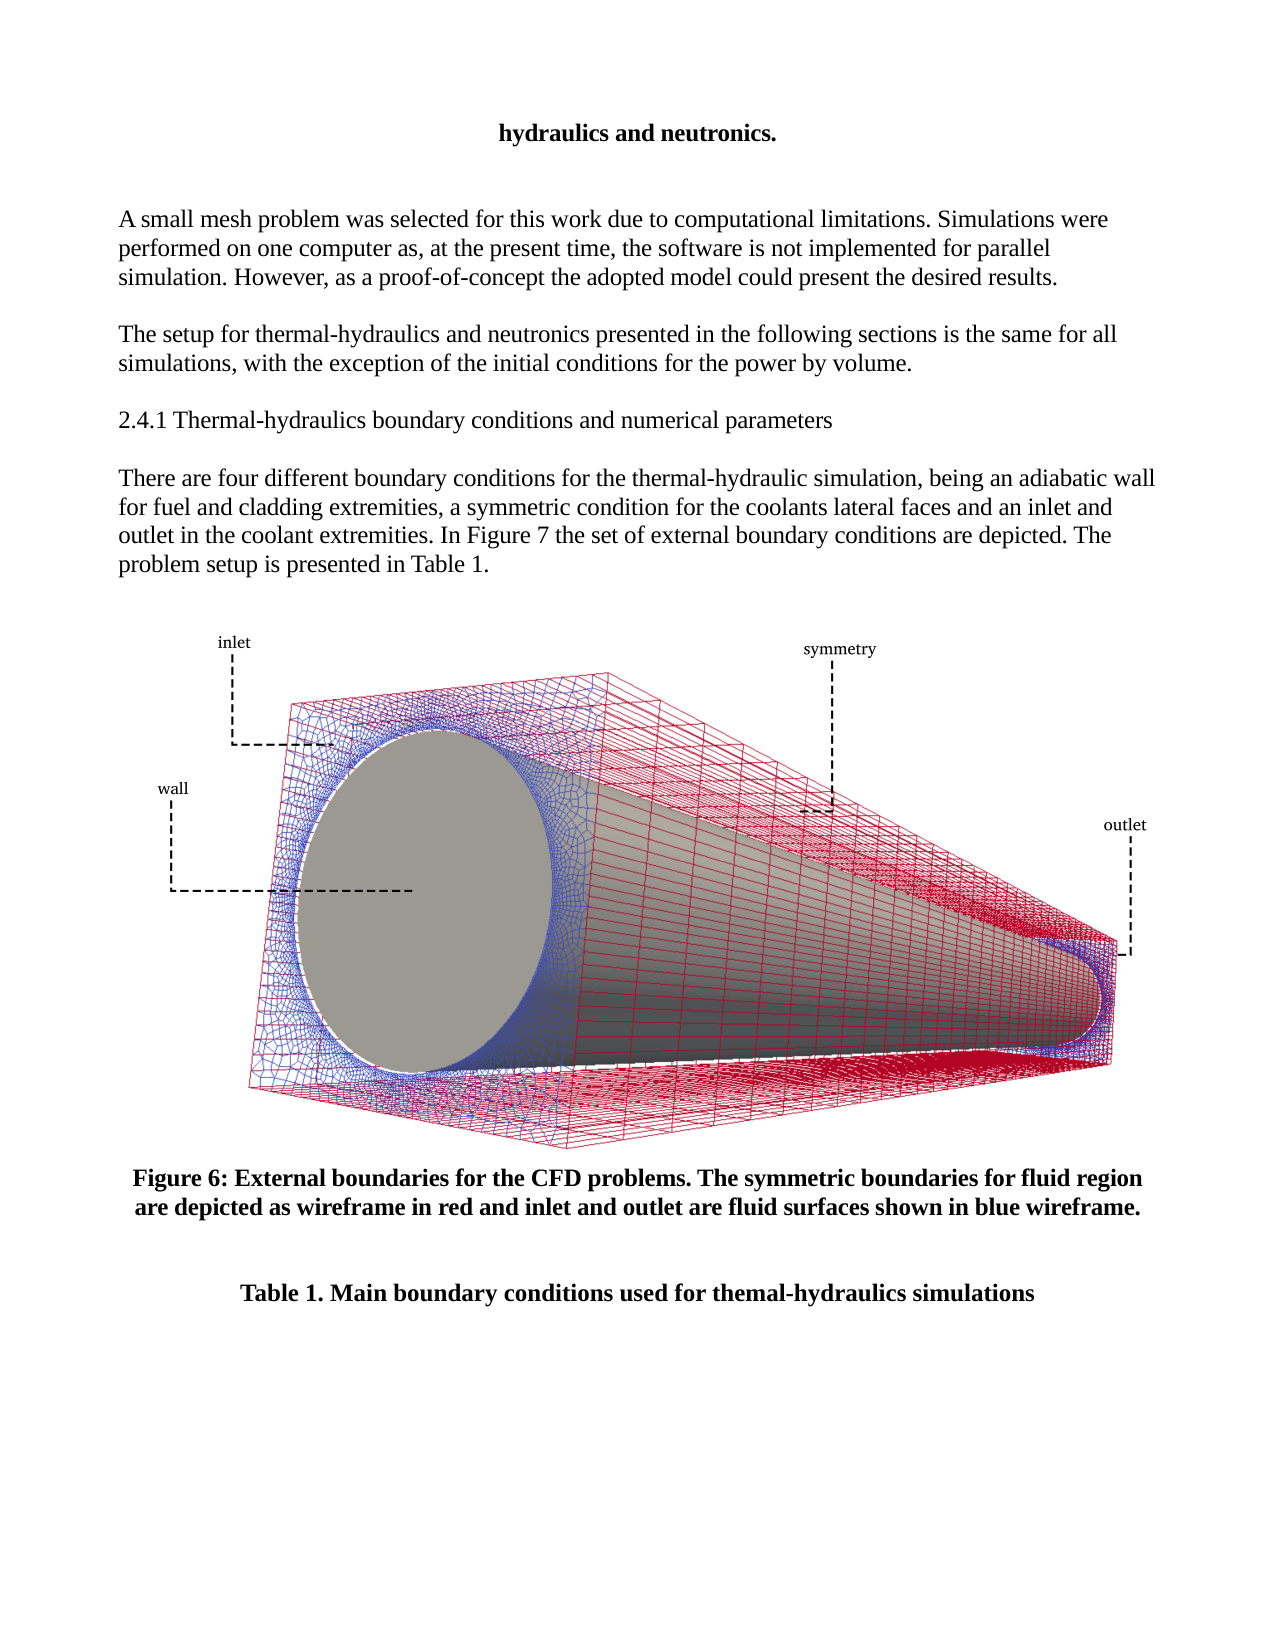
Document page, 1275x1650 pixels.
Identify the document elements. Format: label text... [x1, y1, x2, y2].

text The setup for thermal-hydraulics and neutronics presented in the following sections is the same for all simulations, with the exception of the initial conditions for the power by volume. [118, 319, 1157, 377]
text hydraulics and neutronics. [118, 118, 1157, 147]
text There are four different boundary conditions for the thermal-hydraulic simulation, being an adiabatic wall for fuel and cladding extremities, a symmetric condition for the coolants lateral faces and an inlet and outlet in the coolant extremities. In Figure 7 the set of external boundary conditions are depicted. The problem setup is presented in Table 1. [118, 463, 1157, 578]
text 2.4.1 Thermal-hydraulics boundary conditions and numerical parameters [118, 406, 1157, 434]
text Figure 6: External boundaries for the CFD problems. The symmetric boundaries for fluid region are depicted as wireframe in red and inlet and outlet are fluid surfaces shown in blue wireframe. [118, 1164, 1157, 1221]
text Table 1. Main boundary conditions used for themal-hydraulics simulations [118, 1278, 1157, 1307]
text A small mesh problem was selected for this work due to computational limitations. Simulations were performed on one computer as, at the present time, the software is not implemented for parallel simulation. However, as a proof-of-concept the adopted model could present the desired results. [118, 204, 1157, 291]
picture [118, 635, 1157, 1164]
